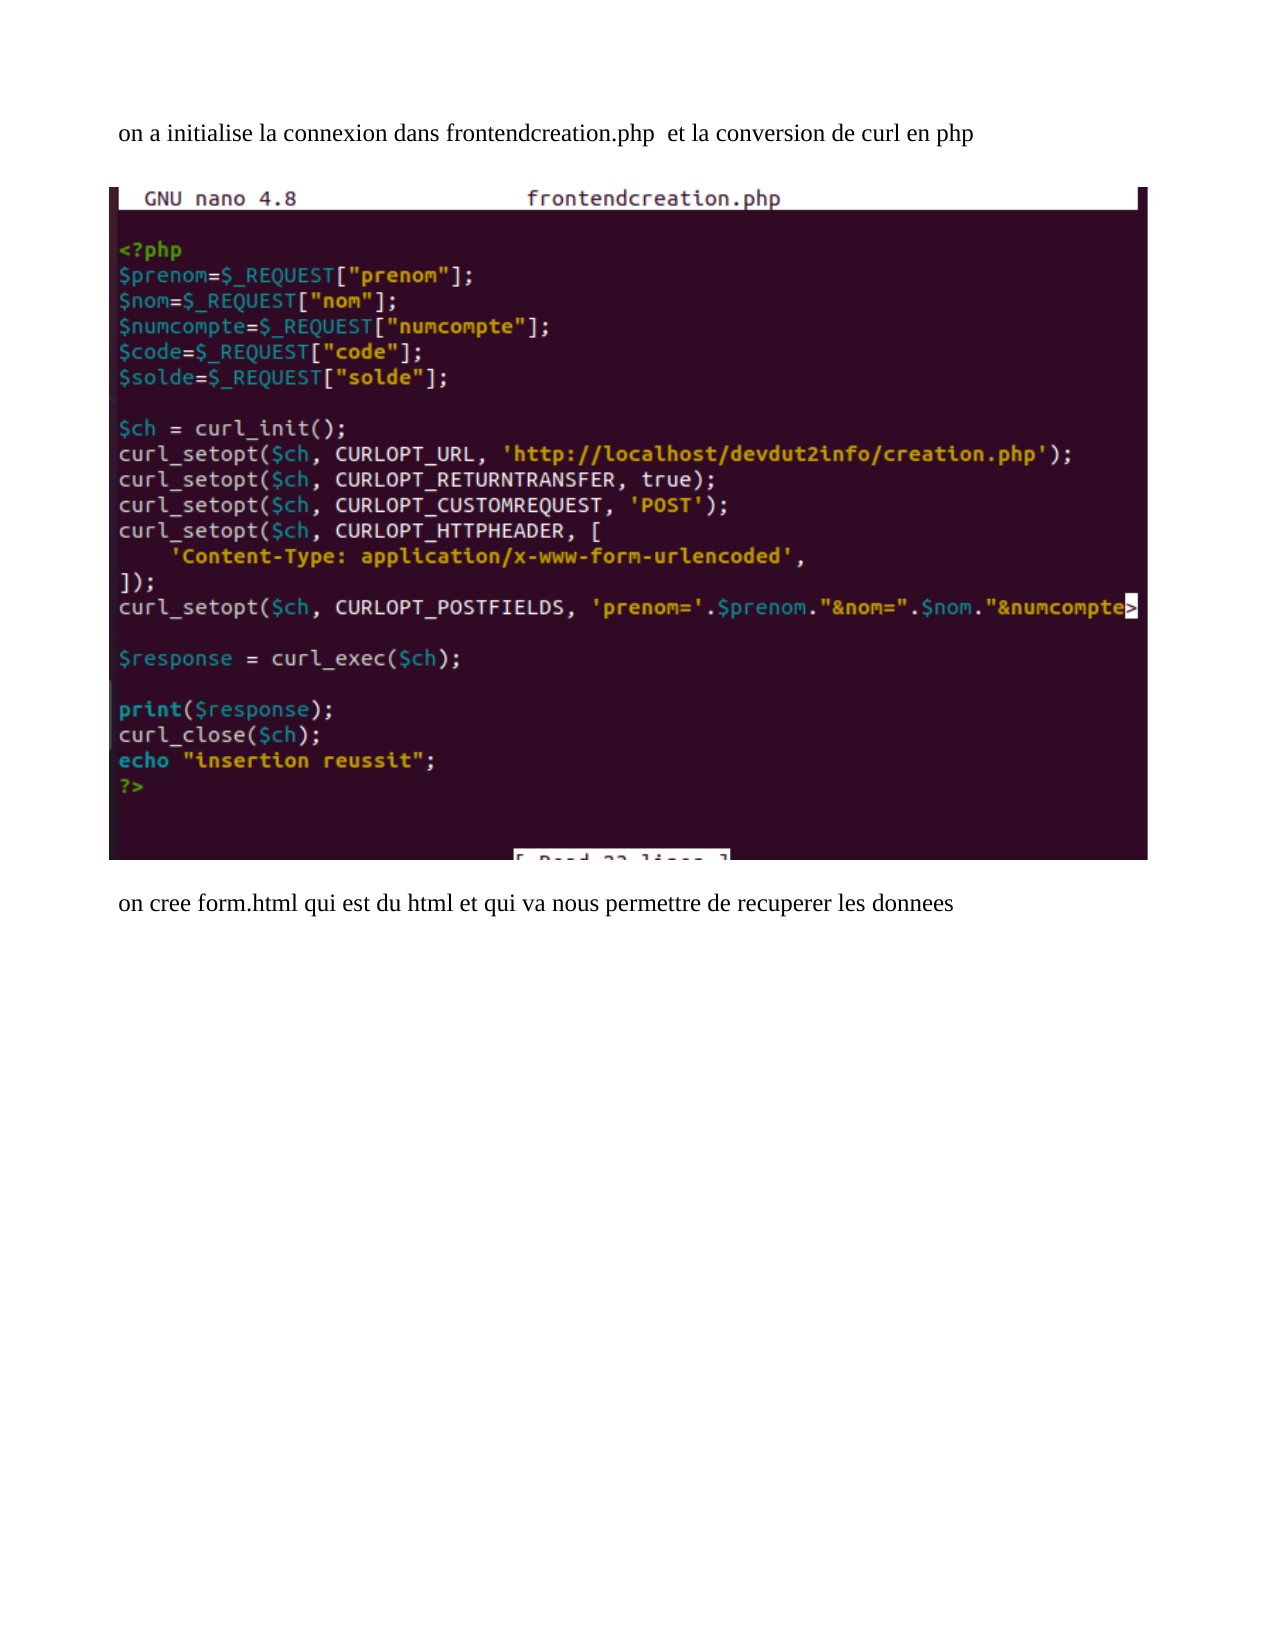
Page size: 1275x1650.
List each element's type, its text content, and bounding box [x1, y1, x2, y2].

picture [109, 187, 1148, 860]
text on cree form.html qui est du html et qui va nous permettre de recuperer les donnees [118, 888, 1157, 917]
text on a initialise la connexion dans frontendcreation.php et la conversion de curl en php [118, 118, 1157, 888]
